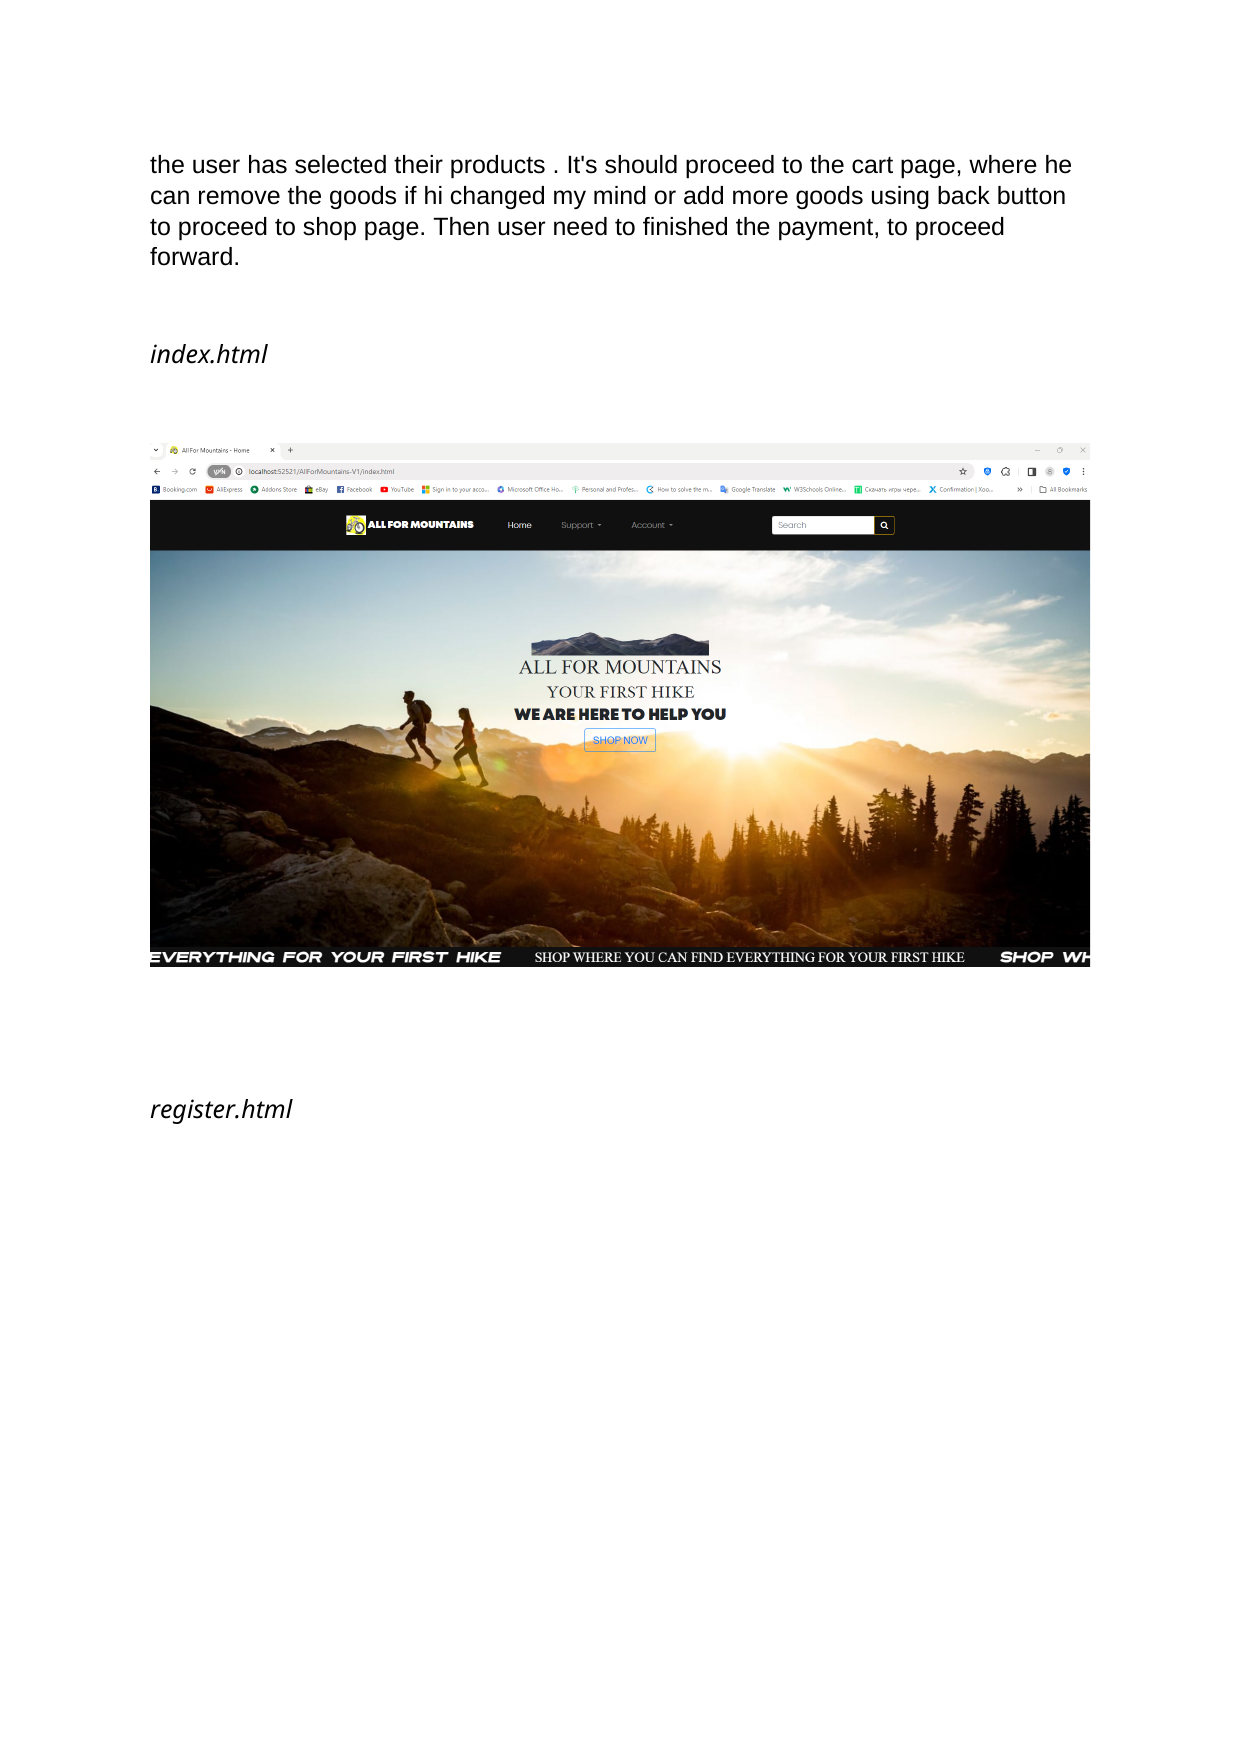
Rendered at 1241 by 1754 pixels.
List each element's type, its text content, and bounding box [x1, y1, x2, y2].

text register.html [150, 1092, 1090, 1126]
text index.html [150, 337, 1090, 371]
text the user has selected their products . It's should proceed to the cart page, where he can remove the goods if hi changed my mind or add more goods using back button to proceed to shop page. Then user need to finished the payment, to proceed forward. [150, 150, 1090, 271]
